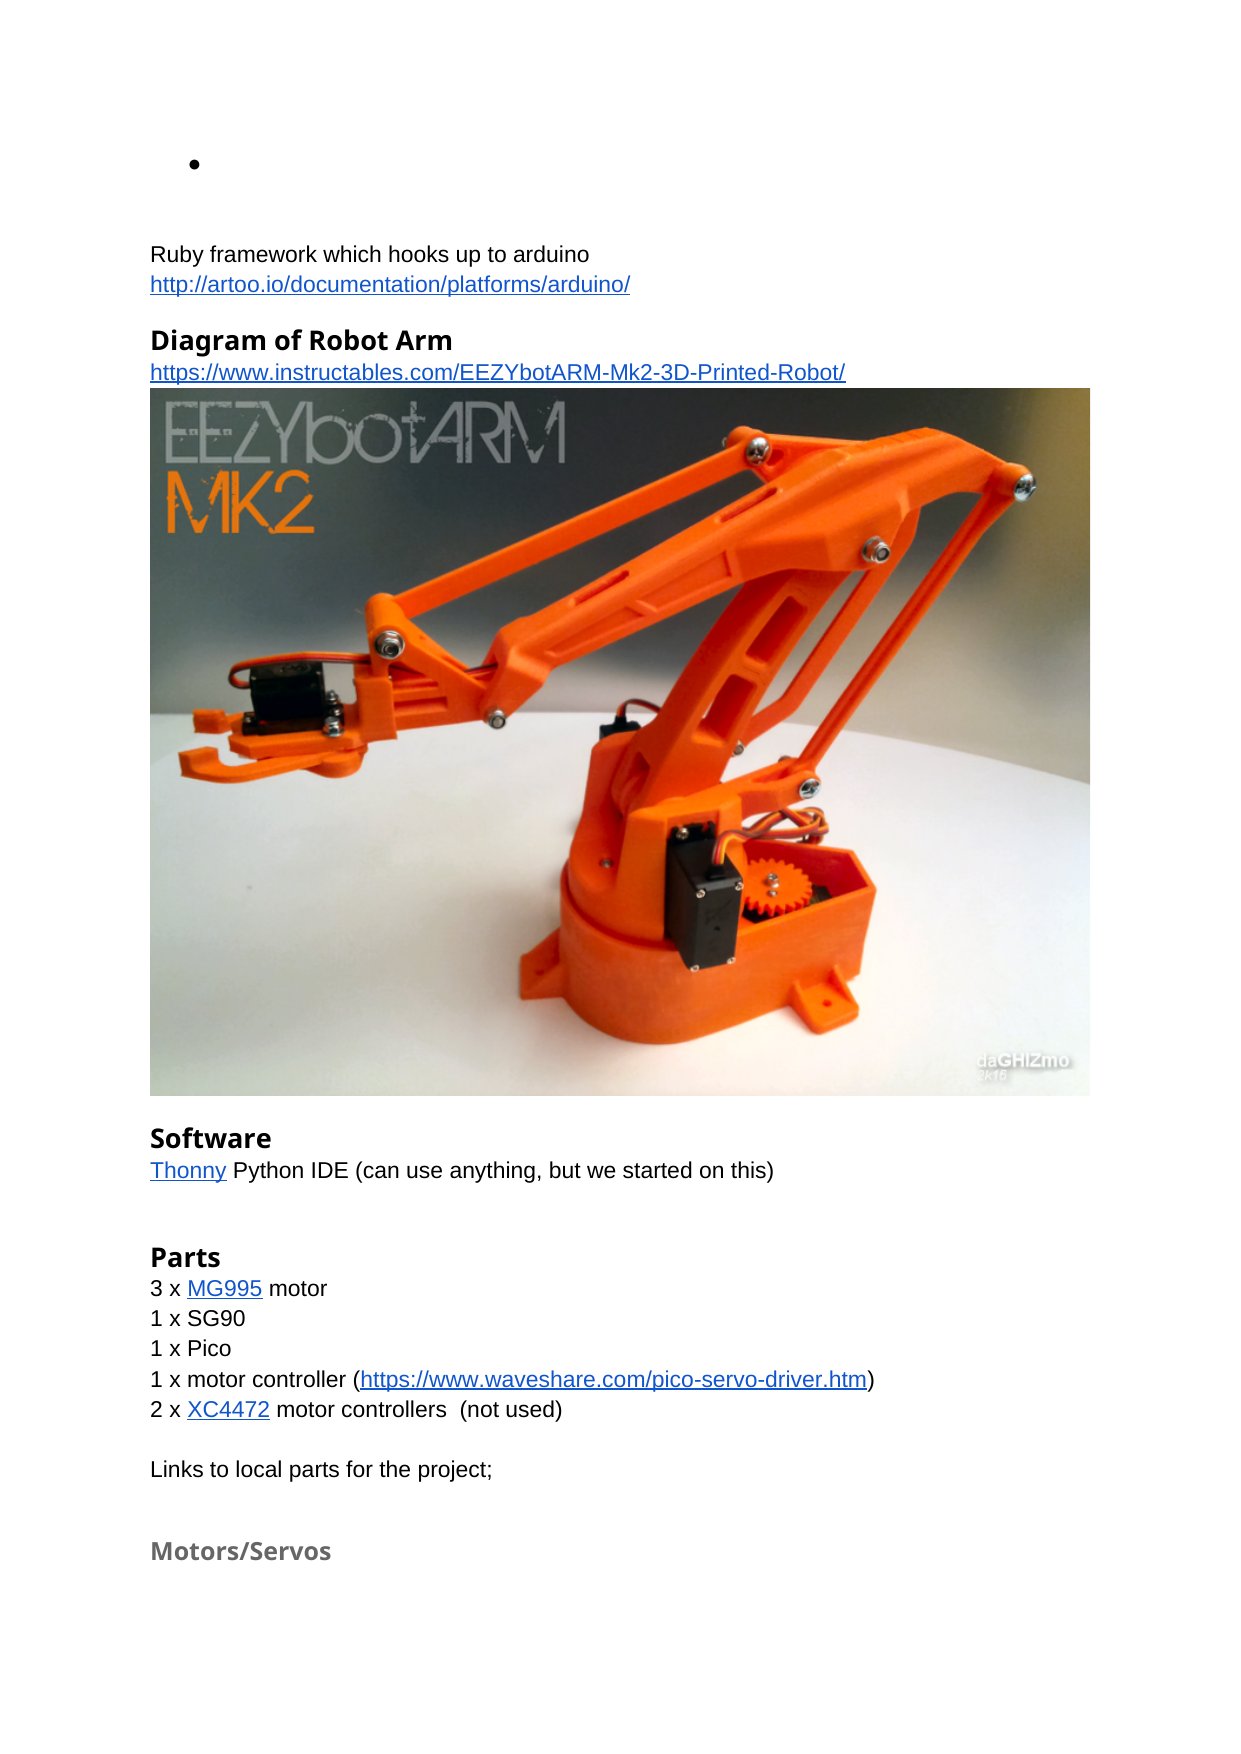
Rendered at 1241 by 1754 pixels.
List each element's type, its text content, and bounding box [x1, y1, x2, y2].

text Ruby framework which hooks up to arduino [150, 241, 1090, 267]
text Links to local parts for the project; [150, 1456, 1090, 1482]
subtitle Motors/Servos [150, 1533, 1090, 1567]
subtitle Software [150, 1120, 1090, 1157]
text 1 x SG90 [150, 1305, 1090, 1331]
text 2 x XC4472 motor controllers (not used) [150, 1396, 1090, 1422]
picture [150, 388, 1091, 1096]
text Thonny Python IDE (can use anything, but we started on this) [150, 1157, 1090, 1183]
subtitle Diagram of Robot Arm [150, 322, 1090, 359]
text http://artoo.io/documentation/platforms/arduino/ [150, 271, 1090, 297]
text https://www.instructables.com/EEZYbotARM-Mk2-3D-Printed-Robot/ [150, 359, 1090, 385]
text 3 x MG995 motor [150, 1275, 1090, 1301]
subtitle Parts [150, 1238, 1090, 1275]
text 1 x Pico [150, 1335, 1090, 1362]
text 1 x motor controller (https://www.waveshare.com/pico-servo-driver.htm) [150, 1366, 1090, 1392]
